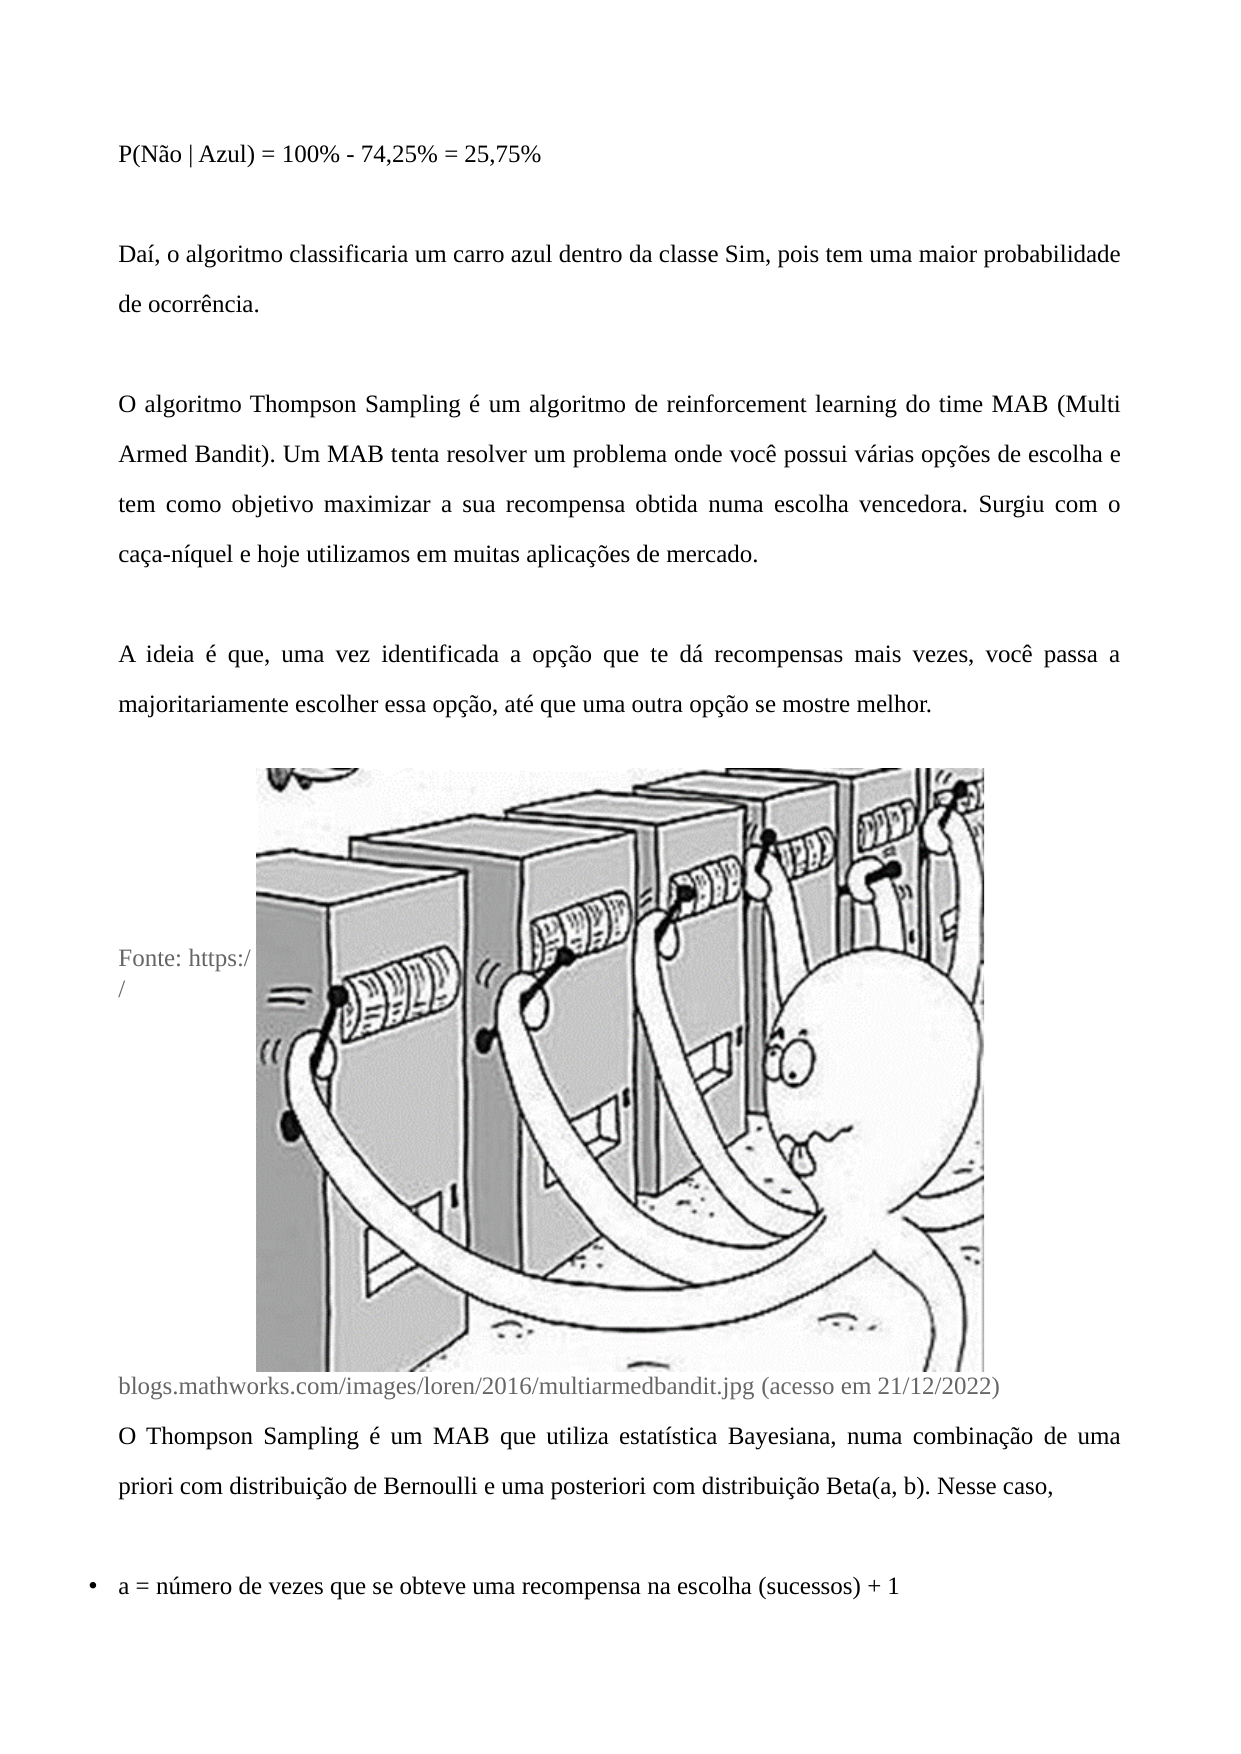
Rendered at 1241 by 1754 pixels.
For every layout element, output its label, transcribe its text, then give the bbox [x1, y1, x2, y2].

text Daí, o algoritmo classificaria um carro azul dentro da classe Sim, pois tem uma maior probabilidade de ocorrência. [118, 218, 1122, 318]
text O algoritmo Thompson Sampling é um algoritmo de reinforcement learning do time MAB (Multi Armed Bandit). Um MAB tenta resolver um problema onde você possui várias opções de escolha e tem como objetivo maximizar a sua recompensa obtida numa escolha vencedora. Surgiu com o caça-níquel e hoje utilizamos em muitas aplicações de mercado. [118, 368, 1122, 568]
text Fonte: https://blogs.mathworks.com/images/loren/2016/multiarmedbandit.jpg (acesso em 21/12/2022) [118, 941, 1122, 1400]
text P(Não | Azul) = 100% - 74,25% = 25,75% [118, 118, 1122, 168]
picture [256, 768, 985, 1372]
text A ideia é que, uma vez identificada a opção que te dá recompensas mais vezes, você passa a majoritariamente escolher essa opção, até que uma outra opção se mostre melhor. [118, 618, 1122, 718]
text O Thompson Sampling é um MAB que utiliza estatística Bayesiana, numa combinação de uma priori com distribuição de Bernoulli e uma posteriori com distribuição Beta(a, b). Nesse caso, [118, 1400, 1122, 1500]
list a = número de vezes que se obteve uma recompensa na escolha (sucessos) + 1 [118, 1550, 1122, 1600]
